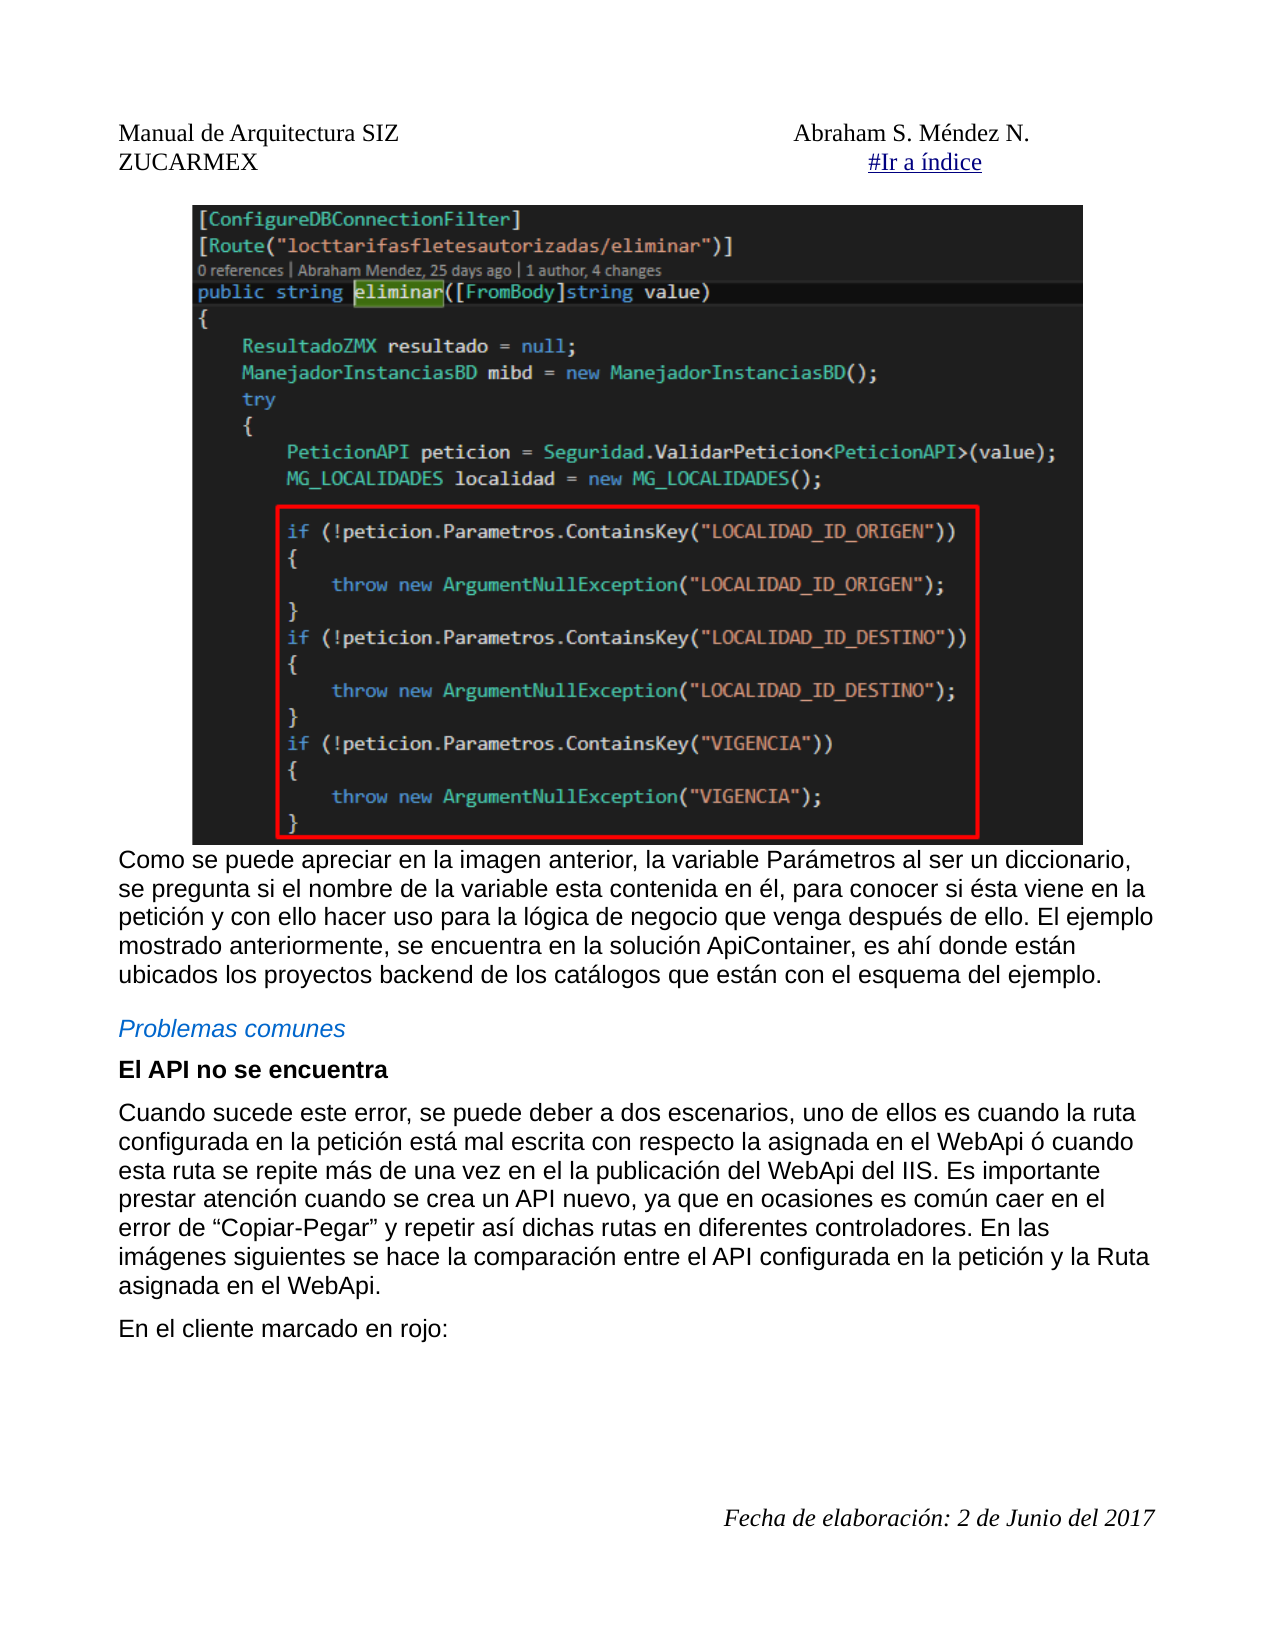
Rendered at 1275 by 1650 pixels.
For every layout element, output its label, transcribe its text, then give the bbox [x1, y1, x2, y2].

text Cuando sucede este error, se puede deber a dos escenarios, uno de ellos es cuando la ruta configurada en la petición está mal escrita con respecto la asignada en el WebApi ó cuando esta ruta se repite más de una vez en el la publicación del WebApi del IIS. Es importante prestar atención cuando se crea un API nuevo, ya que en ocasiones es común caer en el error de “Copiar-Pegar” y repetir así dichas rutas en diferentes controladores. En las imágenes siguientes se hace la comparación entre el API configurada en la petición y la Ruta asignada en el WebApi. [118, 1098, 1157, 1299]
picture [192, 205, 1083, 845]
text El API no se encuentra [118, 1055, 1157, 1084]
text Problemas comunes [118, 1014, 1157, 1042]
text En el cliente marcado en rojo: [118, 1314, 1157, 1343]
text Como se puede apreciar en la imagen anterior, la variable Parámetros al ser un diccionario, se pregunta si el nombre de la variable esta contenida en él, para conocer si ésta viene en la petición y con ello hacer uso para la lógica de negocio que venga después de ello. El ejemplo mostrado anteriormente, se encuentra en la solución ApiContainer, es ahí donde están ubicados los proyectos backend de los catálogos que están con el esquema del ejemplo. [118, 205, 1157, 989]
